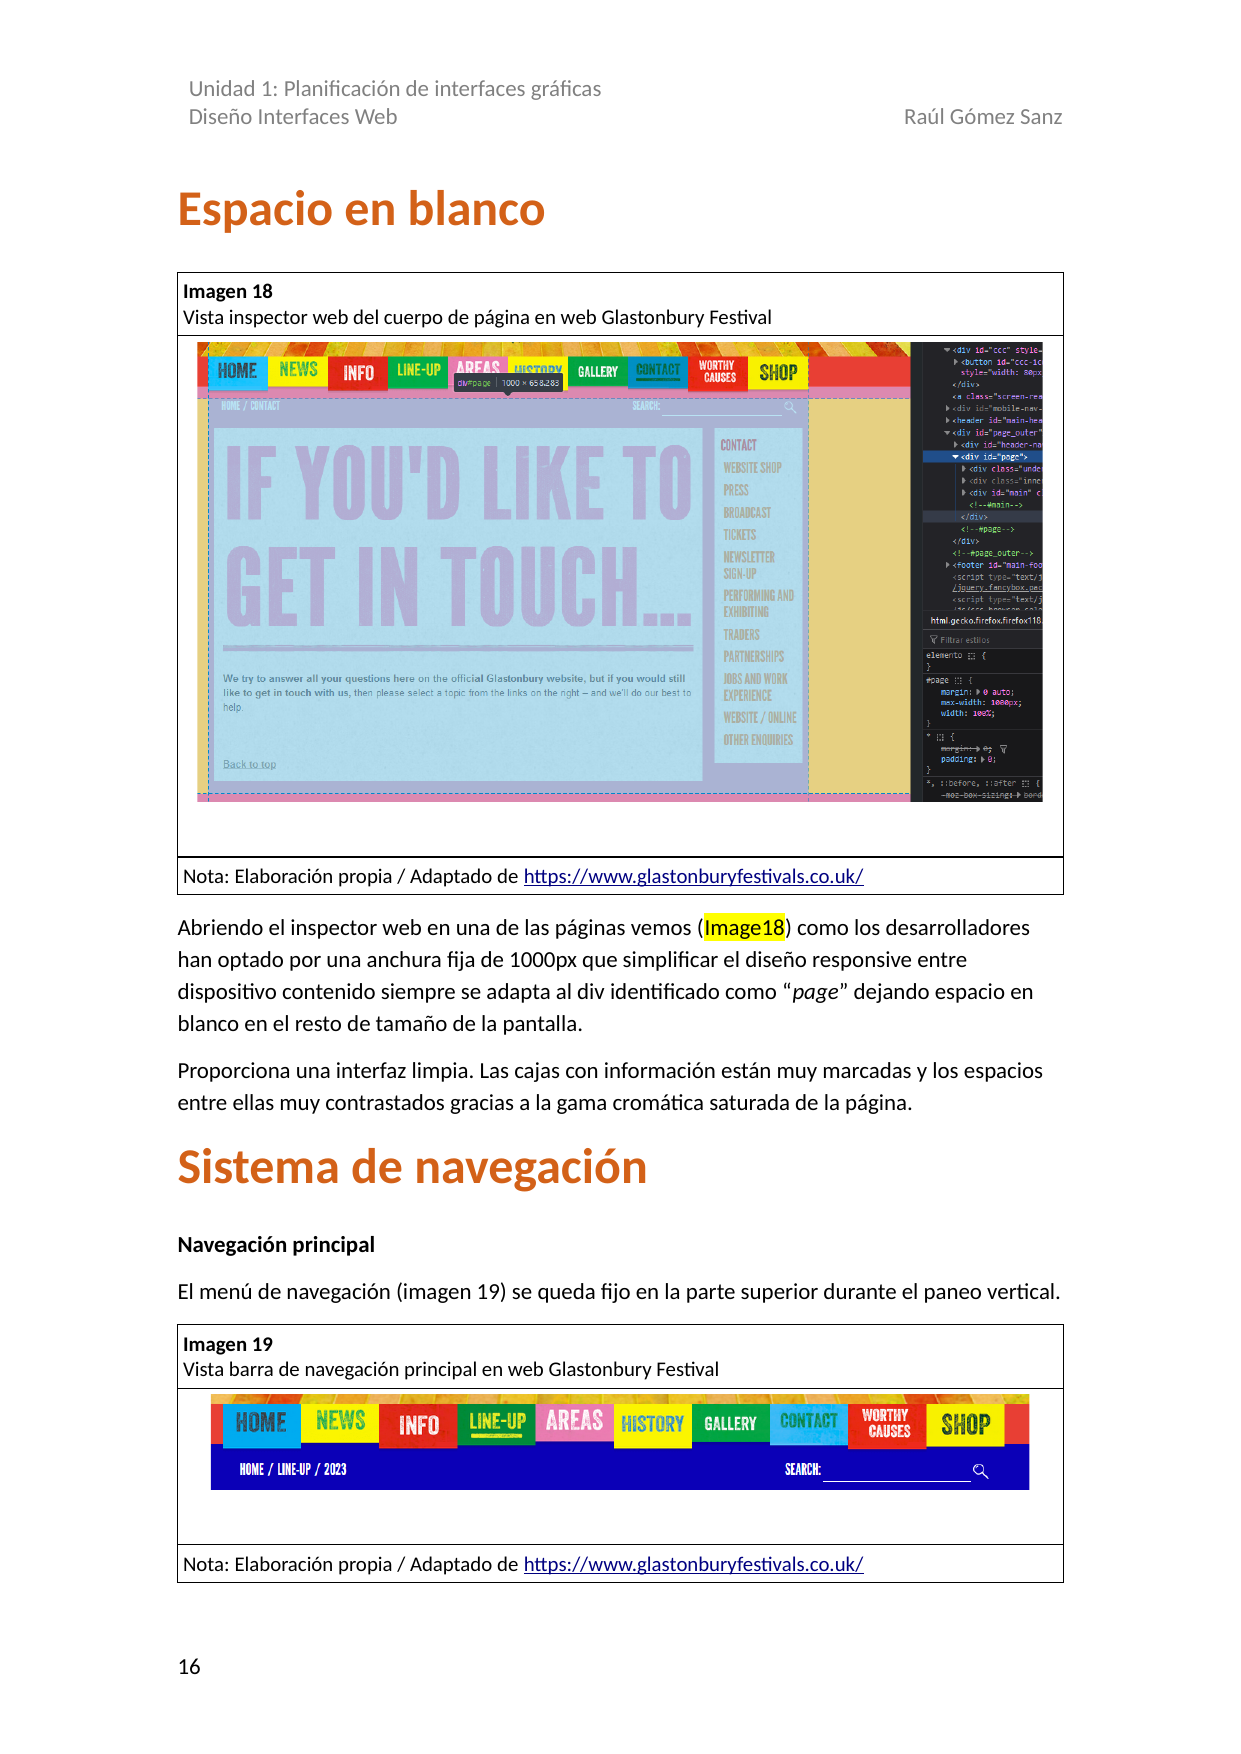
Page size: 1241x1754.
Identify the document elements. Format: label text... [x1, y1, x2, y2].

table_cell Nota: Elaboración propia / Adaptado de https://www.glastonburyfestivals.co.uk/ [178, 1545, 1063, 1582]
table_header Imagen 19 Vista barra de navegación principal en web Glastonbury Festival [178, 1325, 1063, 1387]
table_cell [178, 336, 1063, 856]
subtitle Sistema de navegación [177, 1135, 1063, 1196]
picture [210, 1394, 1030, 1490]
table_cell [178, 1389, 1063, 1544]
subtitle Espacio en blanco [177, 177, 1063, 238]
table_cell Nota: Elaboración propia / Adaptado de https://www.glastonburyfestivals.co.uk/ [178, 858, 1063, 894]
text Proporciona una interfaz limpia. Las cajas con información están muy marcadas y los espacios entre ellas muy contrastados gracias a la gama cromática saturada de la página. [177, 1056, 1063, 1117]
table_header Imagen 18 Vista inspector web del cuerpo de página en web Glastonbury Festival [178, 273, 1063, 335]
text El menú de navegación (imagen 19) se queda fijo en la parte superior durante el paneo vertical. [177, 1277, 1063, 1305]
text Navegación principal [177, 1231, 1063, 1259]
picture [197, 342, 1043, 802]
text Abriendo el inspector web en una de las páginas vemos (Image18) como los desarrolladores han optado por una anchura fija de 1000px que simplificar el diseño responsive entre dispositivo contenido siempre se adapta al div identificado como “page” dejando espacio en blanco en el resto de tamaño de la pantalla. [177, 913, 1063, 1038]
